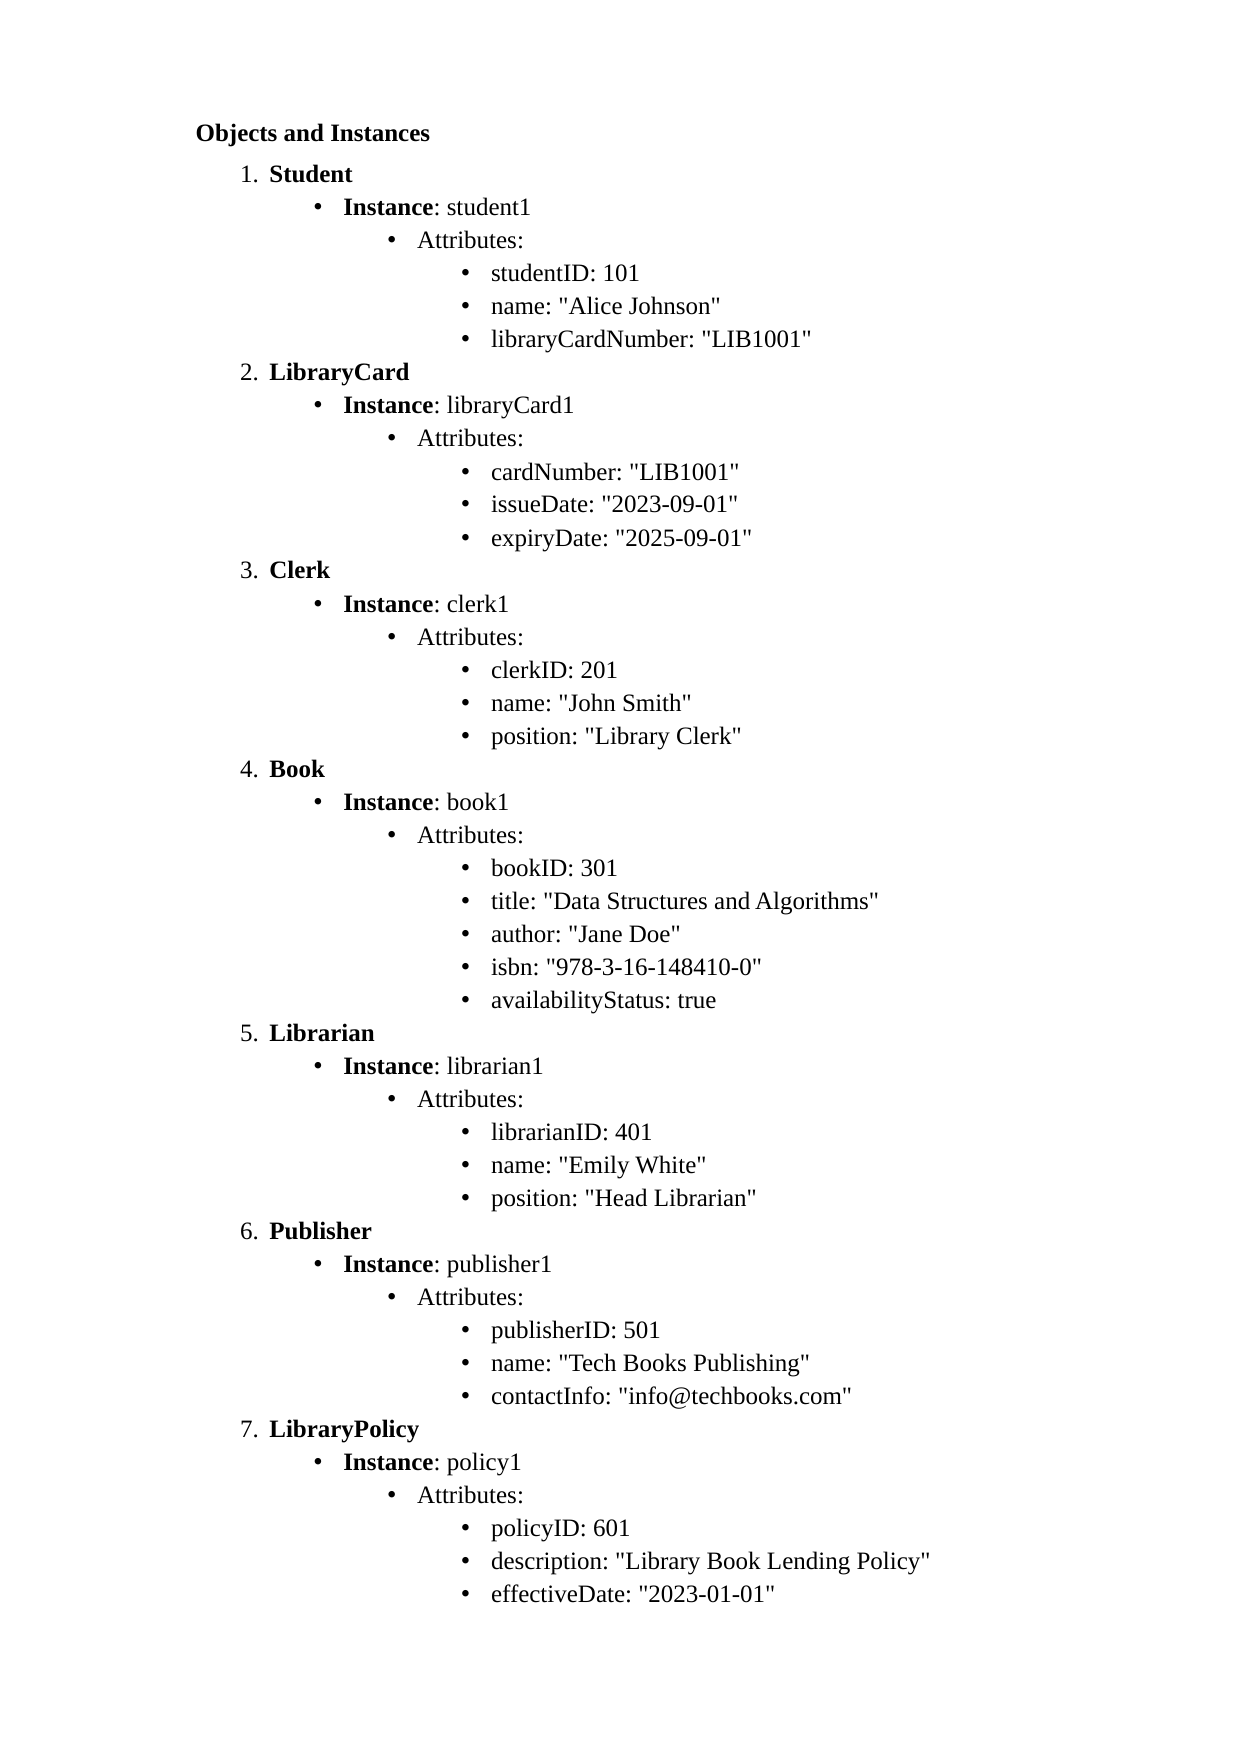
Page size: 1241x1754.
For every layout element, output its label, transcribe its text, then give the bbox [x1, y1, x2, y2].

list name: "Alice Johnson" [461, 291, 1123, 320]
list libraryCardNumber: "LIB1001" [461, 324, 1123, 353]
list title: "Data Structures and Algorithms" [461, 886, 1123, 914]
list Attributes: [387, 225, 1123, 254]
list position: "Head Librarian" [461, 1183, 1123, 1212]
list Clerk [240, 556, 1123, 584]
list Instance: clerk1 [313, 589, 1123, 617]
list librarianID: 401 [461, 1117, 1123, 1146]
list Publisher [240, 1216, 1123, 1245]
list Attributes: [387, 423, 1123, 452]
list effectiveDate: "2023-01-01" [461, 1579, 1123, 1608]
list description: "Library Book Lending Policy" [461, 1546, 1123, 1575]
subtitle Objects and Instances [195, 118, 1123, 147]
list Instance: book1 [313, 787, 1123, 816]
list publisherID: 501 [461, 1315, 1123, 1344]
list Student [240, 159, 1123, 188]
list expiryDate: "2025-09-01" [461, 523, 1123, 551]
list clerkID: 201 [461, 655, 1123, 683]
list issueDate: "2023-09-01" [461, 489, 1123, 518]
list Instance: student1 [313, 192, 1123, 221]
list name: "John Smith" [461, 688, 1123, 716]
list Instance: publisher1 [313, 1249, 1123, 1278]
list Attributes: [387, 1084, 1123, 1113]
list availabilityStatus: true [461, 985, 1123, 1014]
list Instance: libraryCard1 [313, 391, 1123, 419]
list isbn: "978-3-16-148410-0" [461, 952, 1123, 981]
list author: "Jane Doe" [461, 919, 1123, 948]
list cardNumber: "LIB1001" [461, 457, 1123, 485]
list bookID: 301 [461, 853, 1123, 882]
list Instance: policy1 [313, 1447, 1123, 1476]
list LibraryCard [240, 357, 1123, 386]
list Attributes: [387, 622, 1123, 650]
list LibraryPolicy [240, 1414, 1123, 1443]
list policyID: 601 [461, 1513, 1123, 1542]
list studentID: 101 [461, 258, 1123, 287]
list contactInfo: "info@techbooks.com" [461, 1381, 1123, 1410]
list Book [240, 754, 1123, 782]
list Librarian [240, 1018, 1123, 1047]
list Attributes: [387, 1480, 1123, 1509]
list Attributes: [387, 820, 1123, 848]
list position: "Library Clerk" [461, 721, 1123, 749]
list Attributes: [387, 1282, 1123, 1311]
list Instance: librarian1 [313, 1051, 1123, 1080]
list name: "Emily White" [461, 1150, 1123, 1179]
list name: "Tech Books Publishing" [461, 1348, 1123, 1377]
